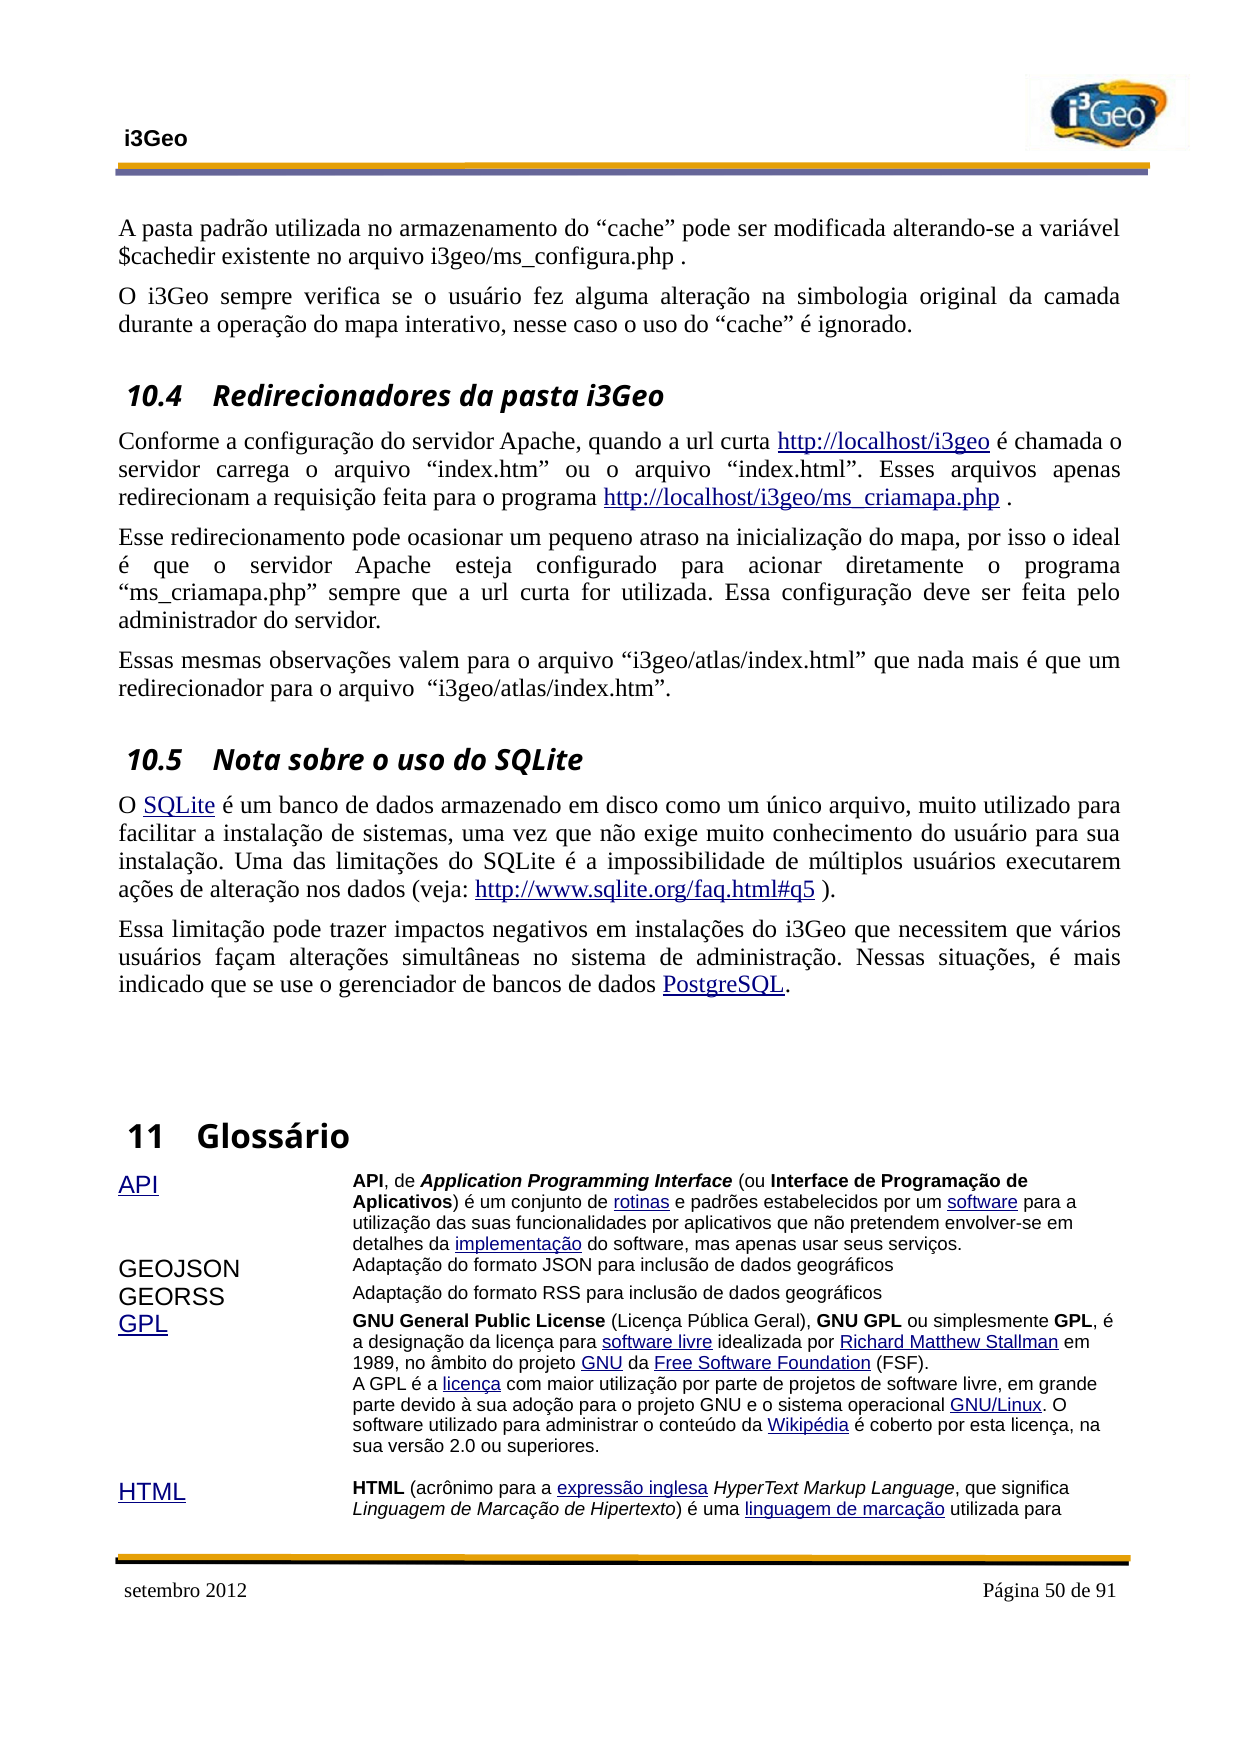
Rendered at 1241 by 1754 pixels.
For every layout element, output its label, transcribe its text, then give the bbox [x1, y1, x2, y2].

text A pasta padrão utilizada no armazenamento do “cache” pode ser modificada alterando-se a variável $cachedir existente no arquivo i3geo/ms_configura.php . [118, 214, 1122, 270]
table_header API [118, 1171, 352, 1254]
text Essa limitação pode trazer impactos negativos em instalações do i3Geo que necessitem que vários usuários façam alterações simultâneas no sistema de administração. Nessas situações, é mais indicado que se use o gerenciador de bancos de dados PostgreSQL. [118, 915, 1122, 998]
table_cell Adaptação do formato JSON para inclusão de dados geográficos [353, 1254, 1123, 1282]
table_cell GEOJSON [118, 1254, 352, 1282]
subtitle Nota sobre o uso do SQLite [118, 739, 1122, 779]
picture [1025, 74, 1191, 151]
subtitle Redirecionadores da pasta i3Geo [118, 375, 1122, 415]
table_cell Adaptação do formato RSS para inclusão de dados geográficos [353, 1282, 1123, 1310]
text O SQLite é um banco de dados armazenado em disco como um único arquivo, muito utilizado para facilitar a instalação de sistemas, uma vez que não exige muito conhecimento do usuário para sua instalação. Uma das limitações do SQLite é a impossibilidade de múltiplos usuários executarem ações de alteração nos dados (veja: http://www.sqlite.org/faq.html#q5 ). [118, 792, 1122, 902]
text Conforme a configuração do servidor Apache, quando a url curta http://localhost/i3geo é chamada o servidor carrega o arquivo “index.htm” ou o arquivo “index.html”. Esses arquivos apenas redirecionam a requisição feita para o programa http://localhost/i3geo/ms_criamapa.php . [118, 427, 1122, 511]
table_cell GPL [118, 1310, 352, 1478]
table_cell GNU General Public License (Licença Pública Geral), GNU GPL ou simplesmente GPL, é a designação da licença para software livre idealizada por Richard Matthew Stallman em 1989, no âmbito do projeto GNU da Free Software Foundation (FSF). A GPL é a licença com maior utilização por parte de projetos de software livre, em grande parte devido à sua adoção para o projeto GNU e o sistema operacional GNU/Linux. O software utilizado para administrar o conteúdo da Wikipédia é coberto por esta licença, na sua versão 2.0 ou superiores. [353, 1310, 1123, 1478]
table_cell HTML (acrônimo para a expressão inglesa HyperText Markup Language, que significa Linguagem de Marcação de Hipertexto) é uma linguagem de marcação utilizada para [353, 1478, 1123, 1519]
table_cell GEORSS [118, 1282, 352, 1310]
text Essas mesmas observações valem para o arquivo “i3geo/atlas/index.html” que nada mais é que um redirecionador para o arquivo “i3geo/atlas/index.htm”. [118, 646, 1122, 702]
subtitle Glossário [118, 1113, 1122, 1158]
text O i3Geo sempre verifica se o usuário fez alguma alteração na simbologia original da camada durante a operação do mapa interativo, nesse caso o uso do “cache” é ignorado. [118, 282, 1122, 338]
text Esse redirecionamento pode ocasionar um pequeno atraso na inicialização do mapa, por isso o ideal é que o servidor Apache esteja configurado para acionar diretamente o programa “ms_criamapa.php” sempre que a url curta for utilizada. Essa configuração deve ser feita pelo administrador do servidor. [118, 523, 1122, 634]
table_cell HTML [118, 1478, 352, 1519]
table_header API, de Application Programming Interface (ou Interface de Programação de Aplicativos) é um conjunto de rotinas e padrões estabelecidos por um software para a utilização das suas funcionalidades por aplicativos que não pretendem envolver-se em detalhes da implementação do software, mas apenas usar seus serviços. [353, 1171, 1123, 1254]
